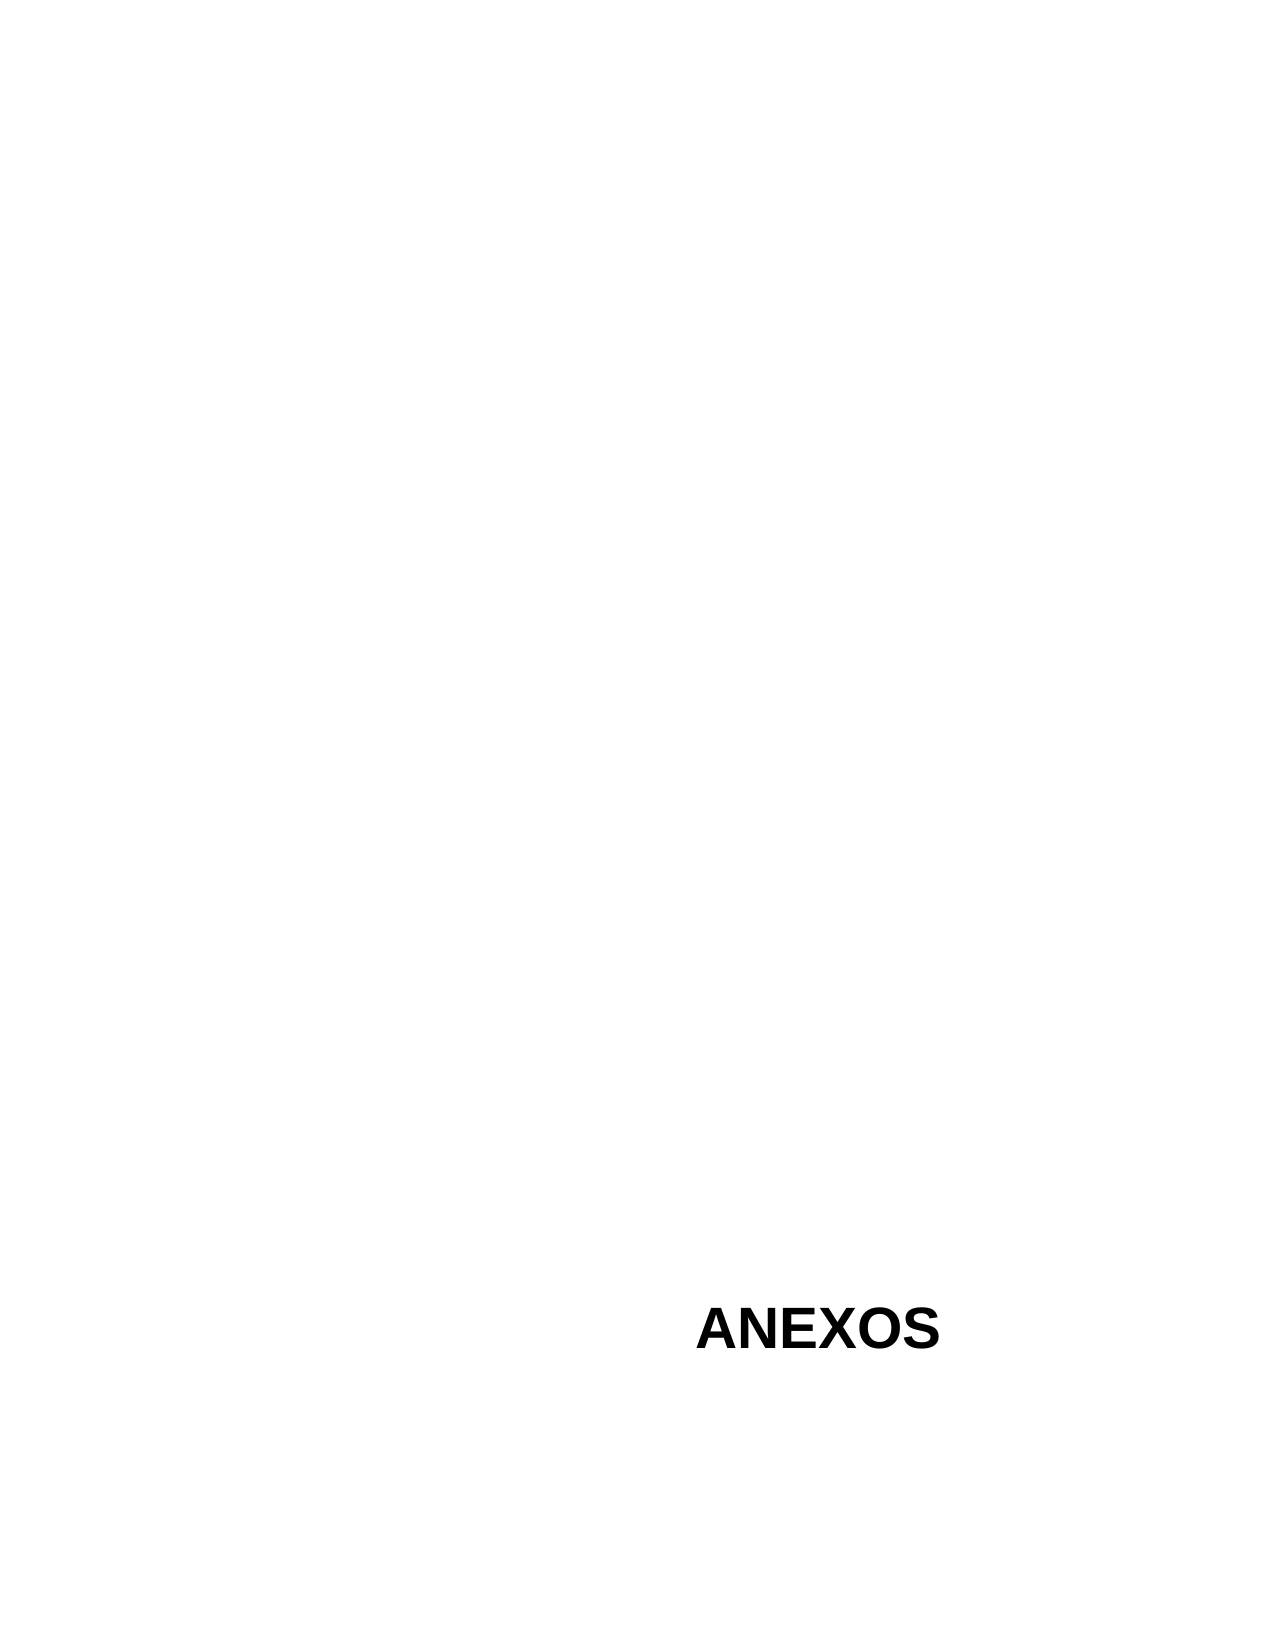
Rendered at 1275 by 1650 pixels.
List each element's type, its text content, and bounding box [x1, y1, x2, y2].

title ANEXOS [118, 1293, 941, 1361]
